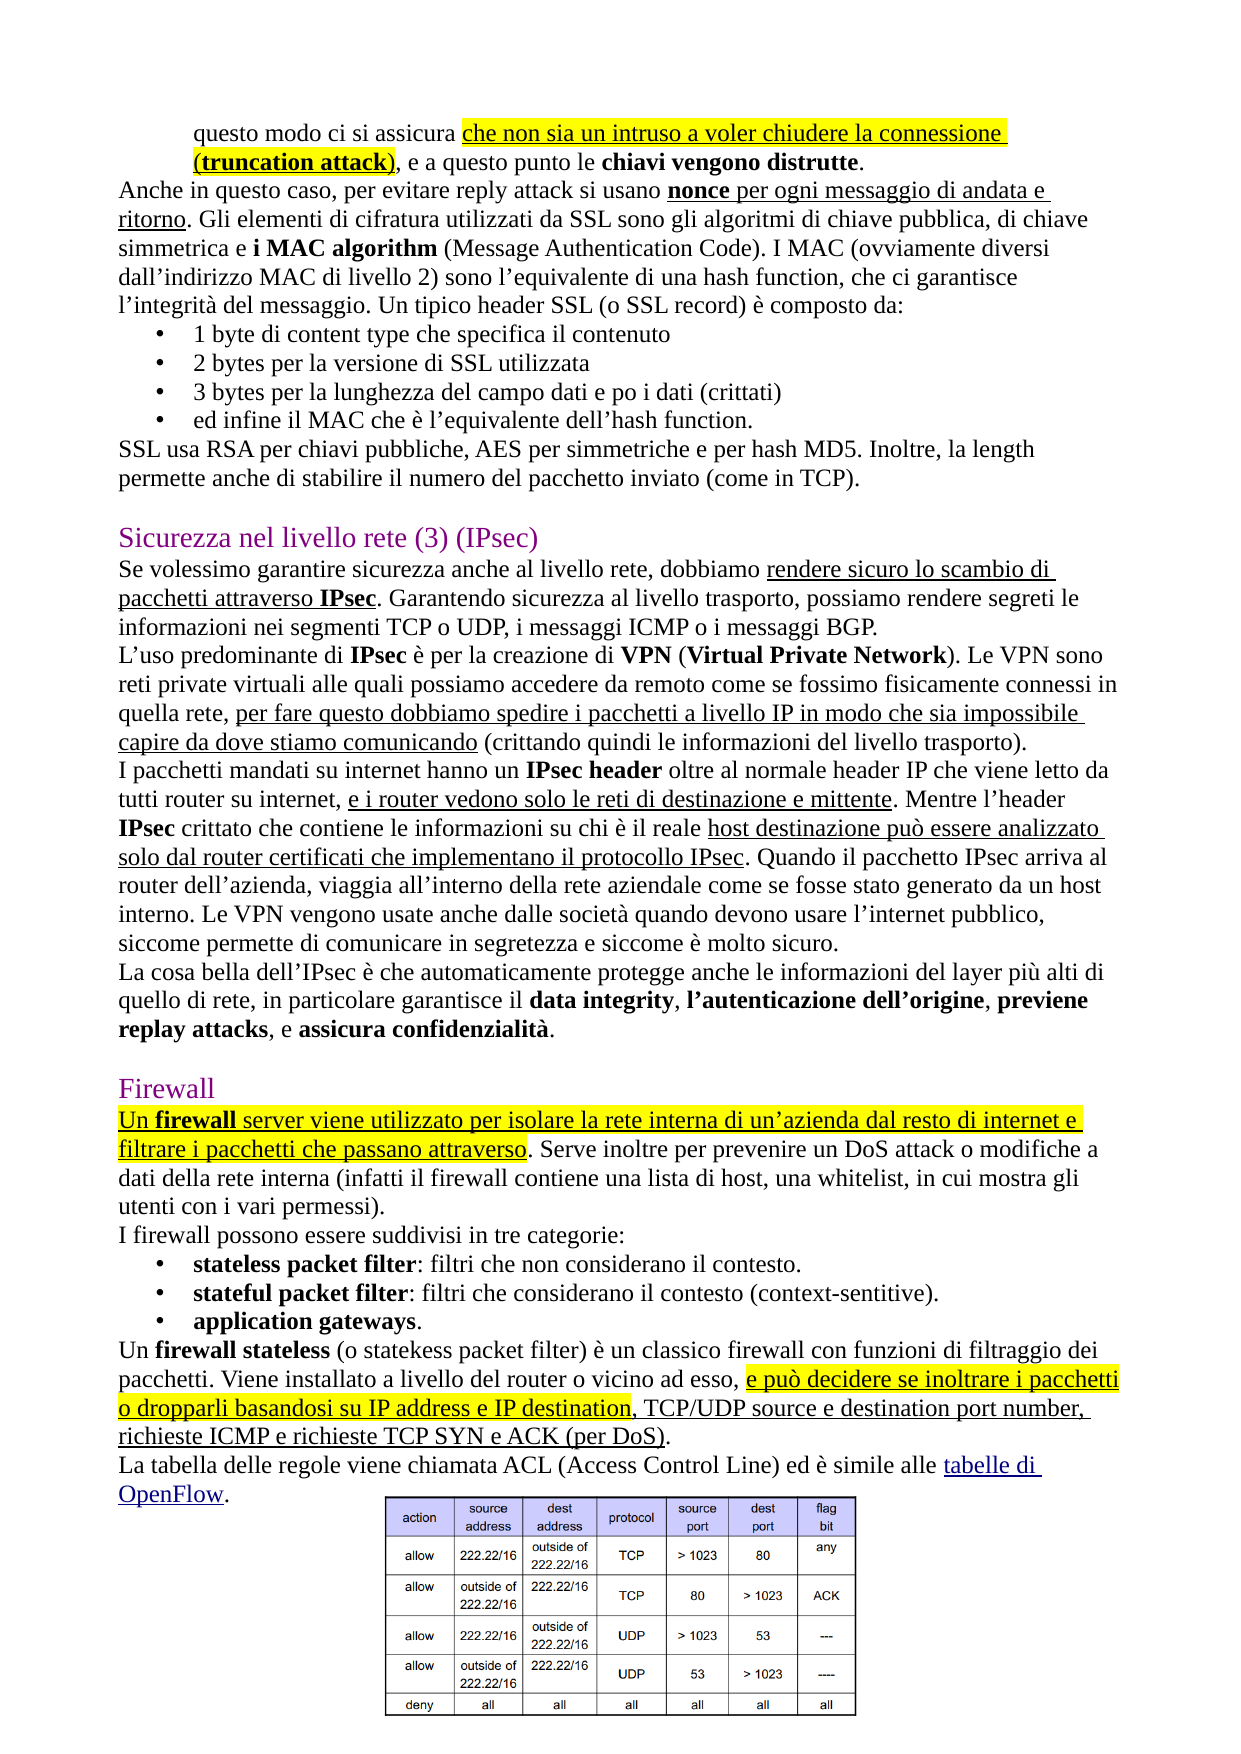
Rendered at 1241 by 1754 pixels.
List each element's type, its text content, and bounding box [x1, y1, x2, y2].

text Anche in questo caso, per evitare reply attack si usano nonce per ogni messaggio di andata e ritorno. Gli elementi di cifratura utilizzati da SSL sono gli algoritmi di chiave pubblica, di chiave simmetrica e i MAC algorithm (Message Authentication Code). I MAC (ovviamente diversi dall’indirizzo MAC di livello 2) sono l’equivalente di una hash function, che ci garantisce l’integrità del messaggio. Un tipico header SSL (o SSL record) è composto da: [118, 176, 1122, 319]
text L’uso predominante di IPsec è per la creazione di VPN (Virtual Private Network). Le VPN sono reti private virtuali alle quali possiamo accedere da remoto come se fossimo fisicamente connessi in quella rete, per fare questo dobbiamo spedire i pacchetti a livello IP in modo che sia impossibile capire da dove stiamo comunicando (crittando quindi le informazioni del livello trasporto). [118, 640, 1122, 755]
list 1 byte di content type che specifica il contenuto [156, 319, 1122, 348]
text La tabella delle regole viene chiamata ACL (Access Control Line) ed è simile alle tabelle di OpenFlow. [118, 1450, 1122, 1508]
list 2 bytes per la versione di SSL utilizzata [156, 348, 1122, 377]
list questo modo ci si assicura che non sia un intruso a voler chiudere la connessione (truncation attack), e a questo punto le chiavi vengono distrutte. [156, 118, 1122, 176]
text Un firewall server viene utilizzato per isolare la rete interna di un’azienda dal resto di internet e filtrare i pacchetti che passano attraverso. Serve inoltre per prevenire un DoS attack o modifiche a dati della rete interna (infatti il firewall contiene una lista di host, una whitelist, in cui mostra gli utenti con i vari permessi). [118, 1105, 1122, 1220]
list application gateways. [156, 1306, 1122, 1335]
list 3 bytes per la lunghezza del campo dati e po i dati (crittati) [156, 377, 1122, 406]
picture [383, 1496, 857, 1717]
text I pacchetti mandati su internet hanno un IPsec header oltre al normale header IP che viene letto da tutti router su internet, e i router vedono solo le reti di destinazione e mittente. Mentre l’header IPsec crittato che contiene le informazioni su chi è il reale host destinazione può essere analizzato solo dal router certificati che implementano il protocollo IPsec. Quando il pacchetto IPsec arriva al router dell’azienda, viaggia all’interno della rete aziendale come se fosse stato generato da un host interno. Le VPN vengono usate anche dalle società quando devono usare l’internet pubblico, siccome permette di comunicare in segretezza e siccome è molto sicuro. [118, 755, 1122, 957]
list stateful packet filter: filtri che considerano il contesto (context-sentitive). [156, 1278, 1122, 1306]
text I firewall possono essere suddivisi in tre categorie: [118, 1220, 1122, 1249]
text Firewall [118, 1072, 1122, 1105]
text Un firewall stateless (o statekess packet filter) è un classico firewall con funzioni di filtraggio dei pacchetti. Viene installato a livello del router o vicino ad esso, e può decidere se inoltrare i pacchetti o dropparli basandosi su IP address e IP destination, TCP/UDP source e destination port number, richieste ICMP e richieste TCP SYN e ACK (per DoS). [118, 1335, 1122, 1450]
list ed infine il MAC che è l’equivalente dell’hash function. [156, 406, 1122, 434]
text Se volessimo garantire sicurezza anche al livello rete, dobbiamo rendere sicuro lo scambio di pacchetti attraverso IPsec. Garantendo sicurezza al livello trasporto, possiamo rendere segreti le informazioni nei segmenti TCP o UDP, i messaggi ICMP o i messaggi BGP. [118, 554, 1122, 640]
text La cosa bella dell’IPsec è che automaticamente protegge anche le informazioni del layer più alti di quello di rete, in particolare garantisce il data integrity, l’autenticazione dell’origine, previene replay attacks, e assicura confidenzialità. [118, 957, 1122, 1043]
text Sicurezza nel livello rete (3) (IPsec) [118, 521, 1122, 554]
list stateless packet filter: filtri che non considerano il contesto. [156, 1249, 1122, 1278]
text SSL usa RSA per chiavi pubbliche, AES per simmetriche e per hash MD5. Inoltre, la length permette anche di stabilire il numero del pacchetto inviato (come in TCP). [118, 434, 1122, 492]
